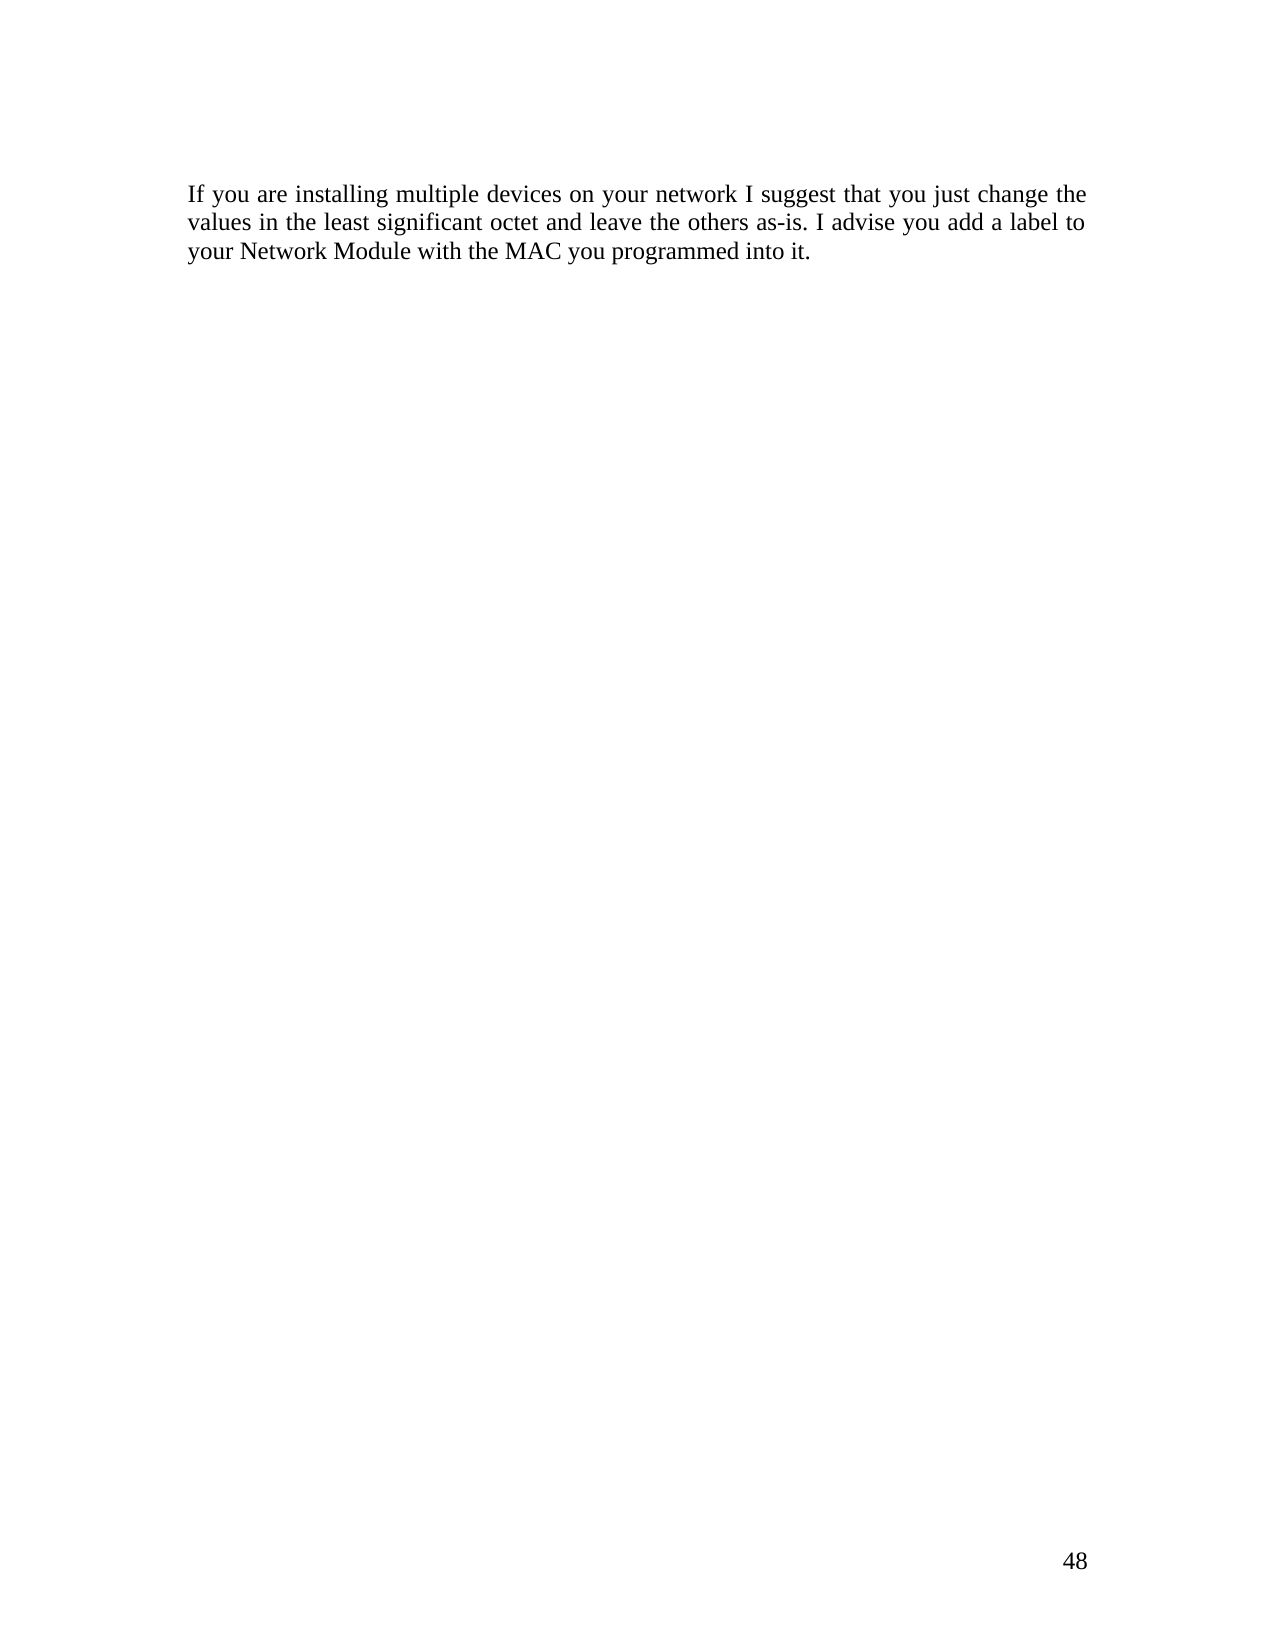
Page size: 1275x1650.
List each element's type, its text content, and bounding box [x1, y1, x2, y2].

text If you are installing multiple devices on your network I suggest that you just change the values in the least significant octet and leave the others as-is. I advise you add a label to your Network Module with the MAC you programmed into it. [187, 179, 1087, 265]
